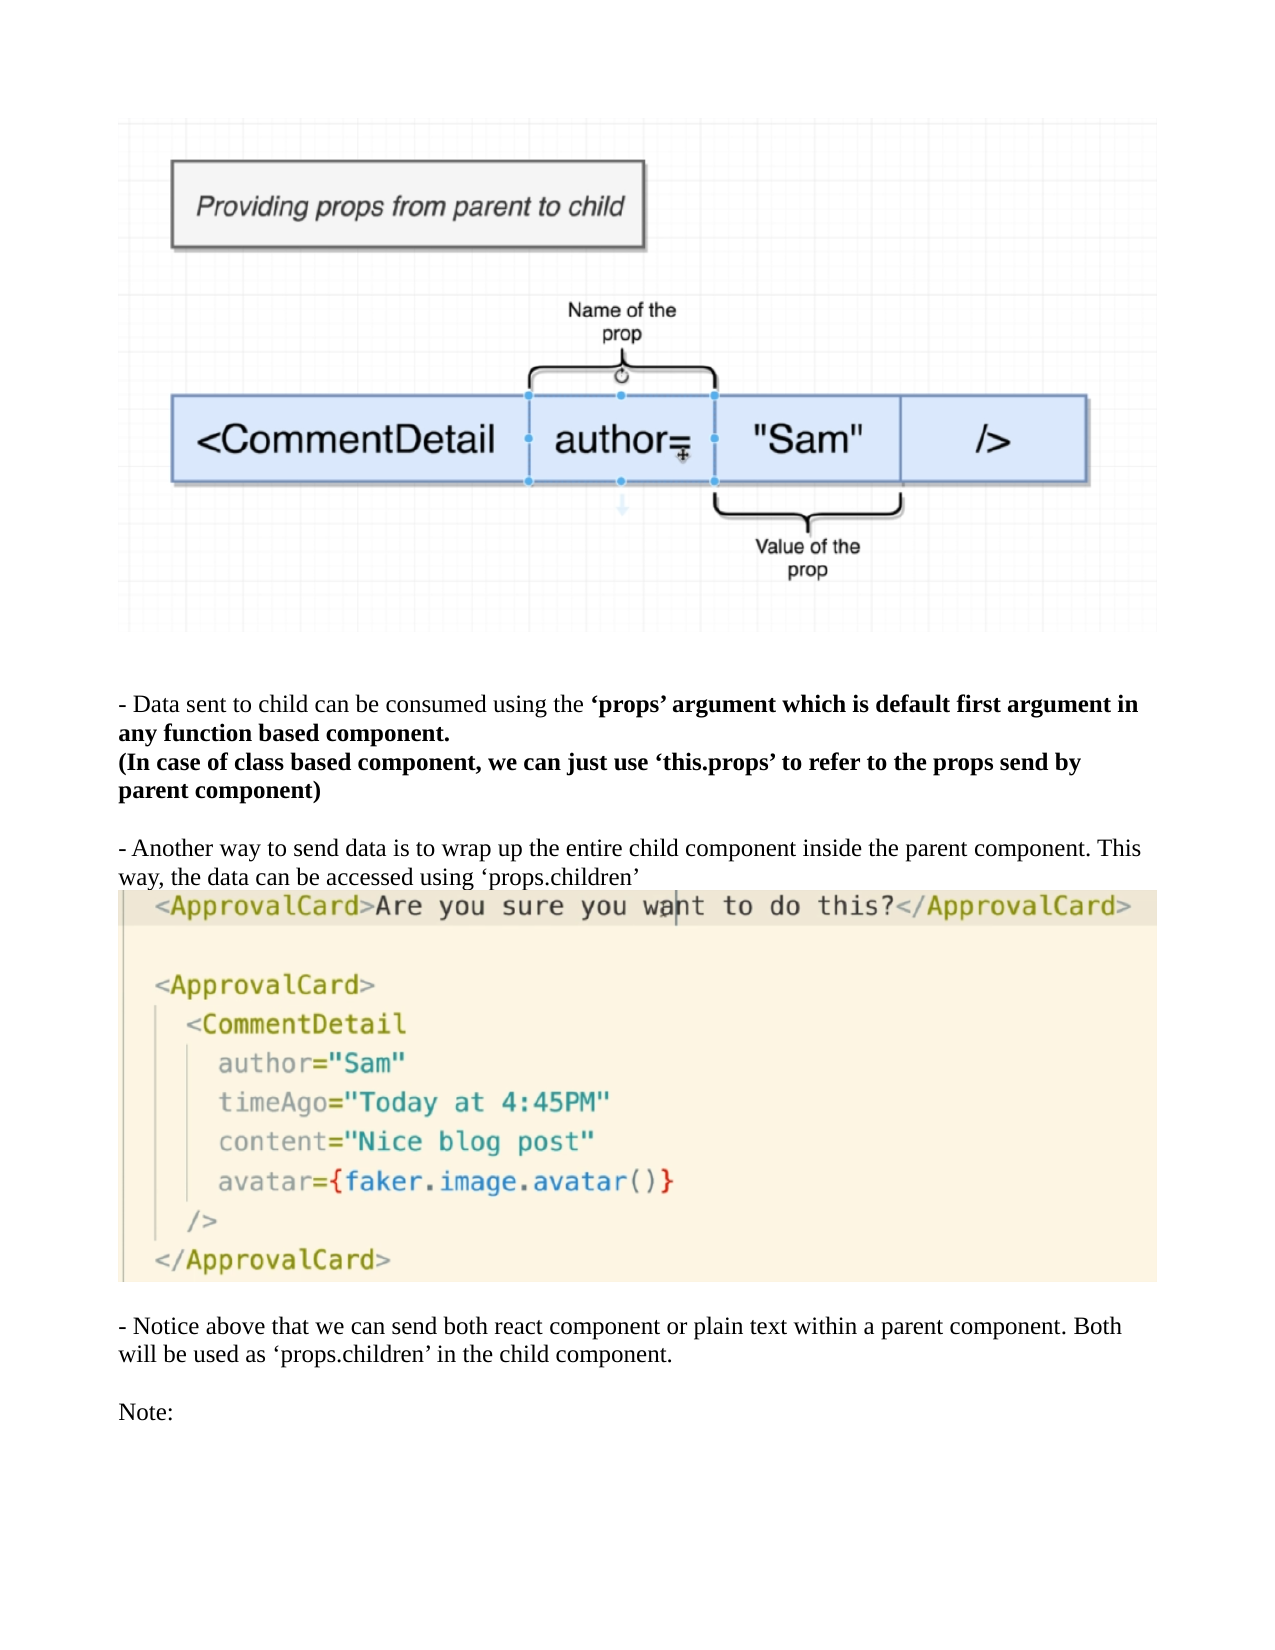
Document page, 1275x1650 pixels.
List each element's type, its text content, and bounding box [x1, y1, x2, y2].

text (In case of class based component, we can just use ‘this.props’ to refer to the props send by parent component) [118, 747, 1157, 804]
picture [118, 118, 1157, 632]
text - Data sent to child can be consumed using the ‘props’ argument which is default first argument in any function based component. [118, 689, 1157, 747]
picture [118, 890, 1157, 1282]
text - Notice above that we can send both react component or plain text within a parent component. Both will be used as ‘props.children’ in the child component. [118, 1311, 1157, 1368]
text Note: [118, 1397, 1157, 1426]
text - Another way to send data is to wrap up the entire child component inside the parent component. This way, the data can be accessed using ‘props.children’ [118, 833, 1157, 890]
